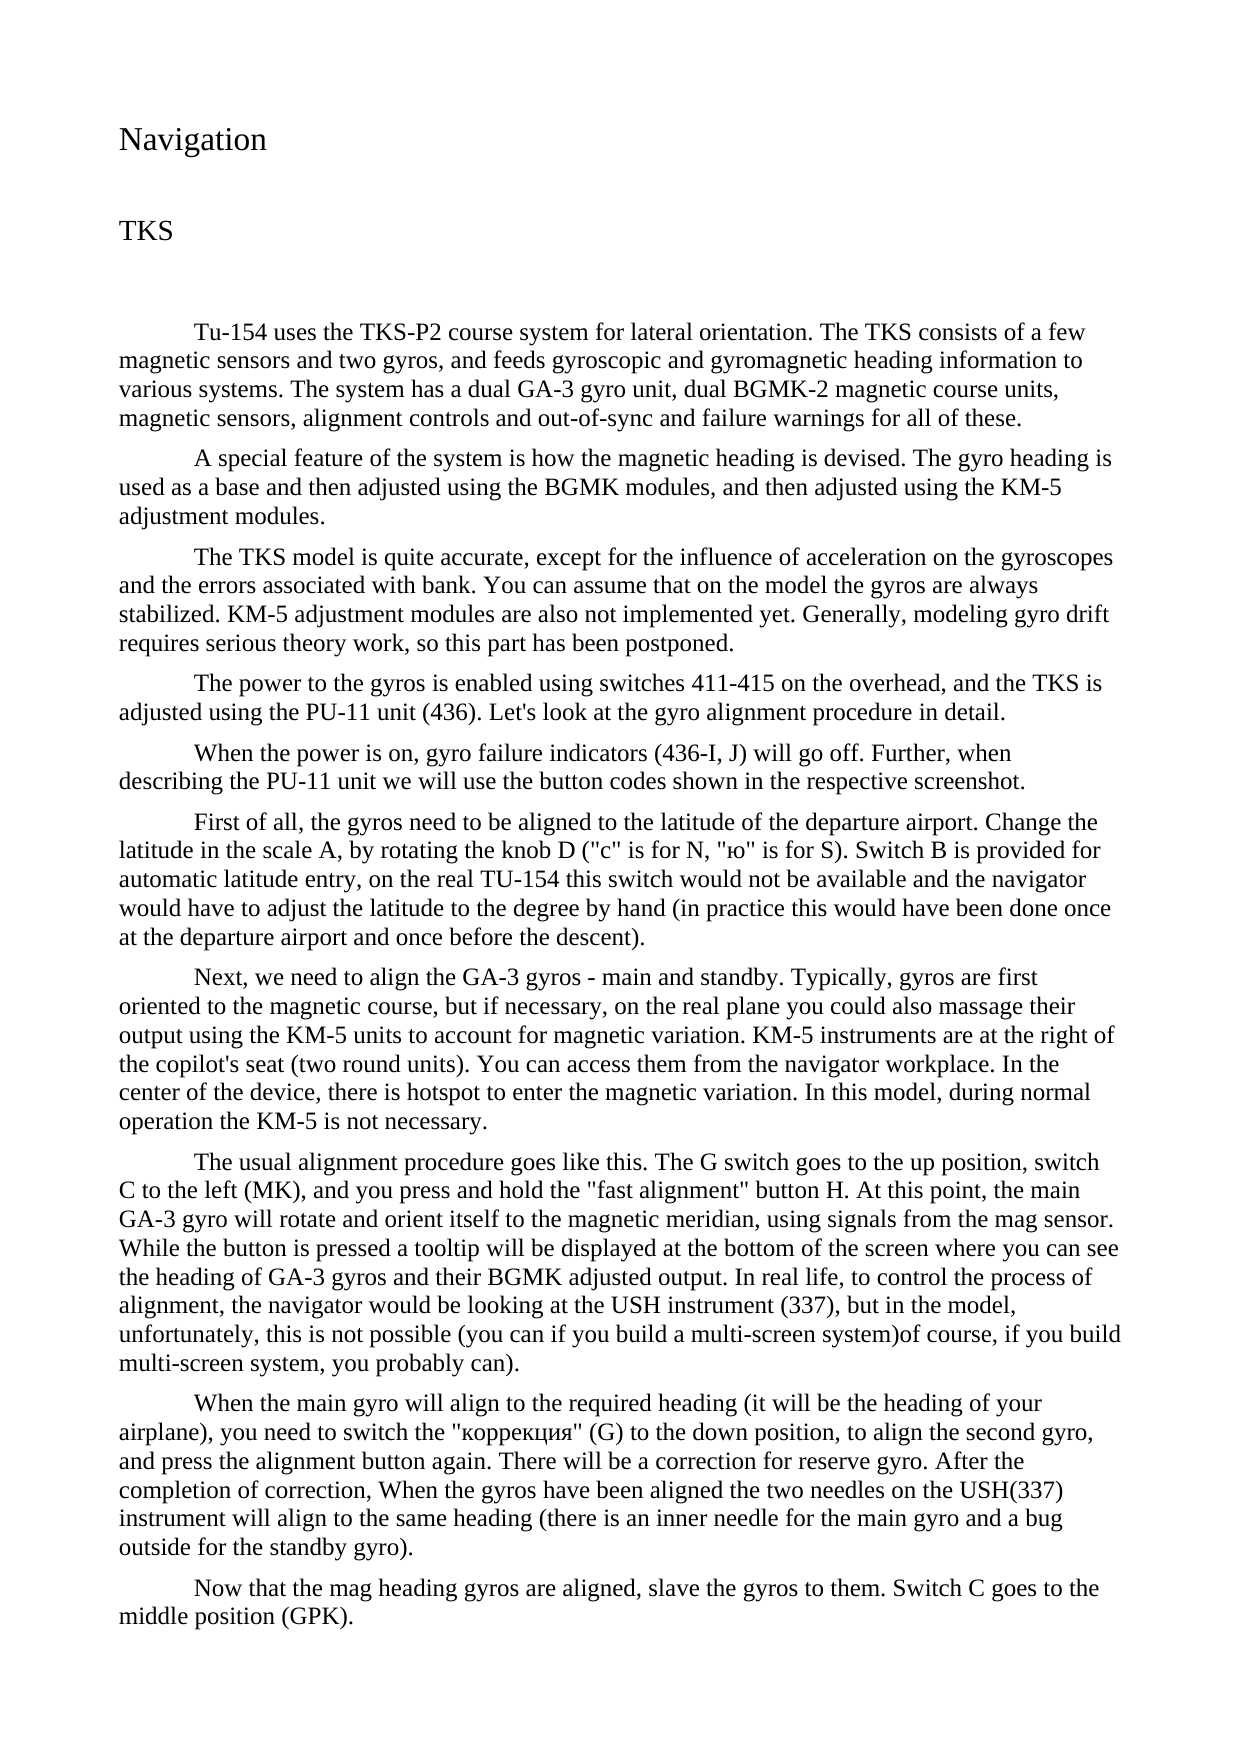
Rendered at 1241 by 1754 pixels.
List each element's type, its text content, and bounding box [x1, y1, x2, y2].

text TKS [119, 213, 1122, 246]
text When the power is on, gyro failure indicators (436-I, J) will go off. Further, when describing the PU-11 unit we will use the button codes shown in the respective screenshot. [119, 738, 1122, 795]
text When the main gyro will align to the required heading (it will be the heading of your airplane), you need to switch the "коррекция" (G) to the down position, to align the second gyro, and press the alignment button again. There will be a correction for reserve gyro. After the completion of correction, When the gyros have been aligned the two needles on the USH(337) instrument will align to the same heading (there is an inner needle for the main gyro and a bug outside for the standby gyro). [119, 1388, 1122, 1561]
text First of all, the gyros need to be aligned to the latitude of the departure airport. Change the latitude in the scale A, by rotating the knob D ("c" is for N, "ю" is for S). Switch B is provided for automatic latitude entry, on the real TU-154 this switch would not be available and the navigator would have to adjust the latitude to the degree by hand (in practice this would have been done once at the departure airport and once before the descent). [119, 807, 1122, 951]
text Now that the mag heading gyros are aligned, slave the gyros to them. Switch C goes to the middle position (GPK). [119, 1573, 1122, 1630]
text A special feature of the system is how the magnetic heading is devised. The gyro heading is used as a base and then adjusted using the BGMK modules, and then adjusted using the KM-5 adjustment modules. [119, 443, 1122, 530]
text Next, we need to align the GA-3 gyros - main and standby. Typically, gyros are first oriented to the magnetic course, but if necessary, on the real plane you could also massage their output using the KM-5 units to account for magnetic variation. KM-5 instruments are at the right of the copilot's seat (two round units). You can access them from the navigator workplace. In the center of the device, there is hotspot to enter the magnetic variation. In this model, during normal operation the KM-5 is not necessary. [119, 962, 1122, 1135]
text Tu-154 uses the TKS-P2 course system for lateral orientation. The TKS consists of a few magnetic sensors and two gyros, and feeds gyroscopic and gyromagnetic heading information to various systems. The system has a dual GA-3 gyro unit, dual BGMK-2 magnetic course units, magnetic sensors, alignment controls and out-of-sync and failure warnings for all of these. [119, 317, 1122, 432]
text The TKS model is quite accurate, except for the influence of acceleration on the gyroscopes and the errors associated with bank. You can assume that on the model the gyros are always stabilized. KM-5 adjustment modules are also not implemented yet. Generally, modeling gyro drift requires serious theory work, so this part has been postponed. [119, 542, 1122, 657]
text The power to the gyros is enabled using switches 411-415 on the overhead, and the TKS is adjusted using the PU-11 unit (436). Let's look at the gyro alignment procedure in detail. [119, 668, 1122, 726]
text Navigation [119, 119, 1122, 157]
text The usual alignment procedure goes like this. The G switch goes to the up position, switch C to the left (MK), and you press and hold the "fast alignment" button H. At this point, the main GA-3 gyro will rotate and orient itself to the magnetic meridian, using signals from the mag sensor. While the button is pressed a tooltip will be displayed at the bottom of the screen where you can see the heading of GA-3 gyros and their BGMK adjusted output. In real life, to control the process of alignment, the navigator would be looking at the USH instrument (337), but in the model, unfortunately, this is not possible (you can if you build a multi-screen system)of course, if you build multi-screen system, you probably can). [119, 1147, 1122, 1377]
